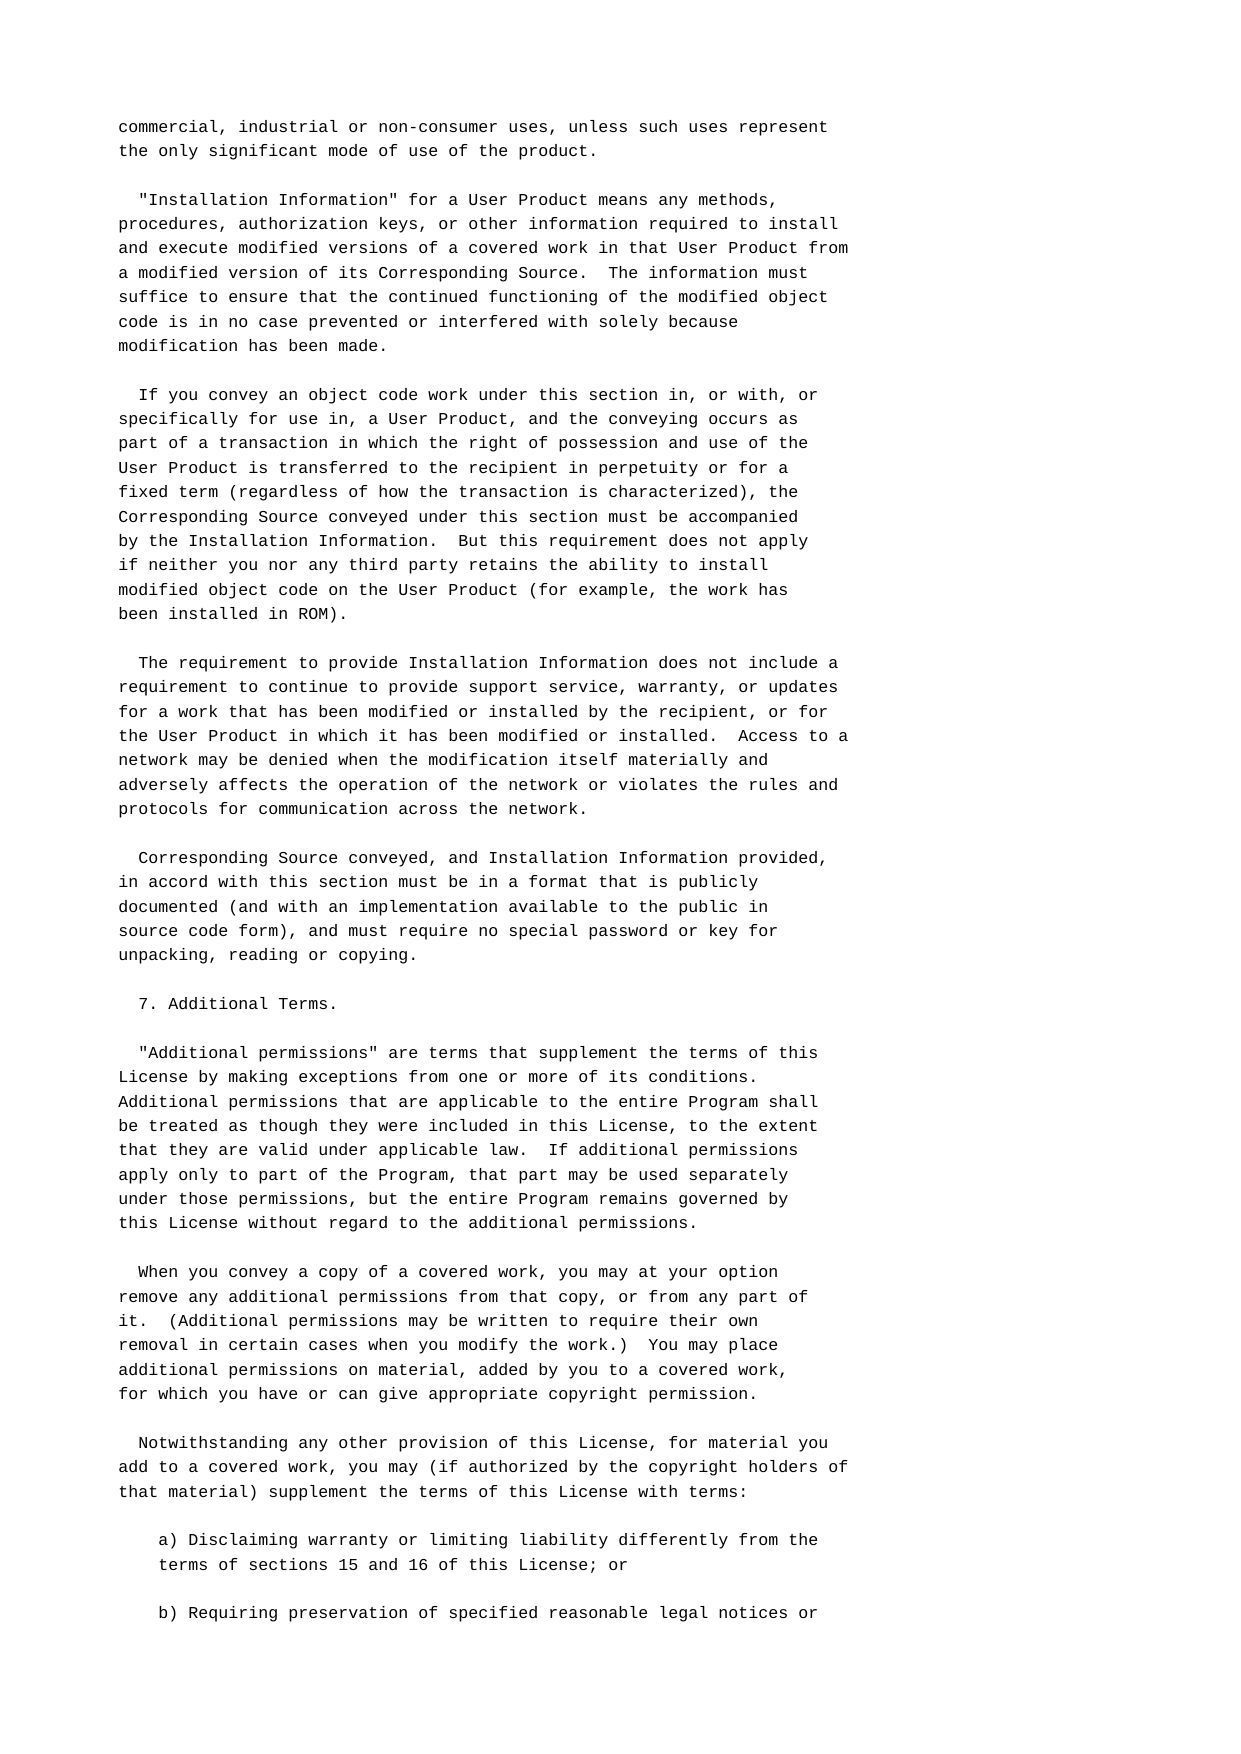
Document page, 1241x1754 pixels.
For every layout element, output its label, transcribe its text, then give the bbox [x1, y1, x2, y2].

text "Installation Information" for a User Product means any methods, [118, 191, 1122, 210]
text suffice to ensure that the continued functioning of the modified object [118, 289, 1122, 308]
text by the Installation Information. But this requirement does not apply [118, 532, 1122, 551]
text License by making exceptions from one or more of its conditions. [118, 1069, 1122, 1088]
text add to a covered work, you may (if authorized by the copyright holders of [118, 1459, 1122, 1478]
text code is in no case prevented or interfered with solely because [118, 313, 1122, 332]
text be treated as though they were included in this License, to the extent [118, 1117, 1122, 1136]
text removal in certain cases when you modify the work.) You may place [118, 1337, 1122, 1356]
text part of a transaction in which the right of possession and use of the [118, 435, 1122, 454]
text specifically for use in, a User Product, and the conveying occurs as [118, 411, 1122, 429]
text the only significant mode of use of the product. [118, 142, 1122, 161]
text 7. Additional Terms. [118, 996, 1122, 1014]
text it. (Additional permissions may be written to require their own [118, 1312, 1122, 1331]
text that material) supplement the terms of this License with terms: [118, 1483, 1122, 1502]
text that they are valid under applicable law. If additional permissions [118, 1142, 1122, 1161]
text commercial, industrial or non-consumer uses, unless such uses represent [118, 118, 1122, 137]
text The requirement to provide Installation Information does not include a [118, 654, 1122, 673]
text apply only to part of the Program, that part may be used separately [118, 1166, 1122, 1185]
text been installed in ROM). [118, 606, 1122, 624]
text additional permissions on material, added by you to a covered work, [118, 1361, 1122, 1380]
text b) Requiring preservation of specified reasonable legal notices or [118, 1605, 1122, 1624]
text Additional permissions that are applicable to the entire Program shall [118, 1093, 1122, 1112]
text documented (and with an implementation available to the public in [118, 898, 1122, 917]
text network may be denied when the modification itself materially and [118, 752, 1122, 771]
text protocols for communication across the network. [118, 801, 1122, 819]
text this License without regard to the additional permissions. [118, 1215, 1122, 1234]
text If you convey an object code work under this section in, or with, or [118, 386, 1122, 405]
text Notwithstanding any other provision of this License, for material you [118, 1434, 1122, 1453]
text remove any additional permissions from that copy, or from any part of [118, 1288, 1122, 1307]
text source code form), and must require no special password or key for [118, 922, 1122, 941]
text requirement to continue to provide support service, warranty, or updates [118, 679, 1122, 698]
text under those permissions, but the entire Program remains governed by [118, 1191, 1122, 1209]
text for a work that has been modified or installed by the recipient, or for [118, 703, 1122, 722]
text and execute modified versions of a covered work in that User Product from [118, 240, 1122, 259]
text procedures, authorization keys, or other information required to install [118, 216, 1122, 234]
text adversely affects the operation of the network or violates the rules and [118, 776, 1122, 795]
text a) Disclaiming warranty or limiting liability differently from the [118, 1532, 1122, 1551]
text in accord with this section must be in a format that is publicly [118, 874, 1122, 893]
text fixed term (regardless of how the transaction is characterized), the [118, 484, 1122, 503]
text User Product is transferred to the recipient in perpetuity or for a [118, 459, 1122, 478]
text unpacking, reading or copying. [118, 947, 1122, 966]
text if neither you nor any third party retains the ability to install [118, 557, 1122, 576]
text for which you have or can give appropriate copyright permission. [118, 1386, 1122, 1404]
text modified object code on the User Product (for example, the work has [118, 581, 1122, 600]
text Corresponding Source conveyed under this section must be accompanied [118, 508, 1122, 527]
text "Additional permissions" are terms that supplement the terms of this [118, 1044, 1122, 1063]
text modification has been made. [118, 337, 1122, 356]
text When you convey a copy of a covered work, you may at your option [118, 1264, 1122, 1283]
text terms of sections 15 and 16 of this License; or [118, 1556, 1122, 1575]
text the User Product in which it has been modified or installed. Access to a [118, 727, 1122, 746]
text Corresponding Source conveyed, and Installation Information provided, [118, 849, 1122, 868]
text a modified version of its Corresponding Source. The information must [118, 264, 1122, 283]
